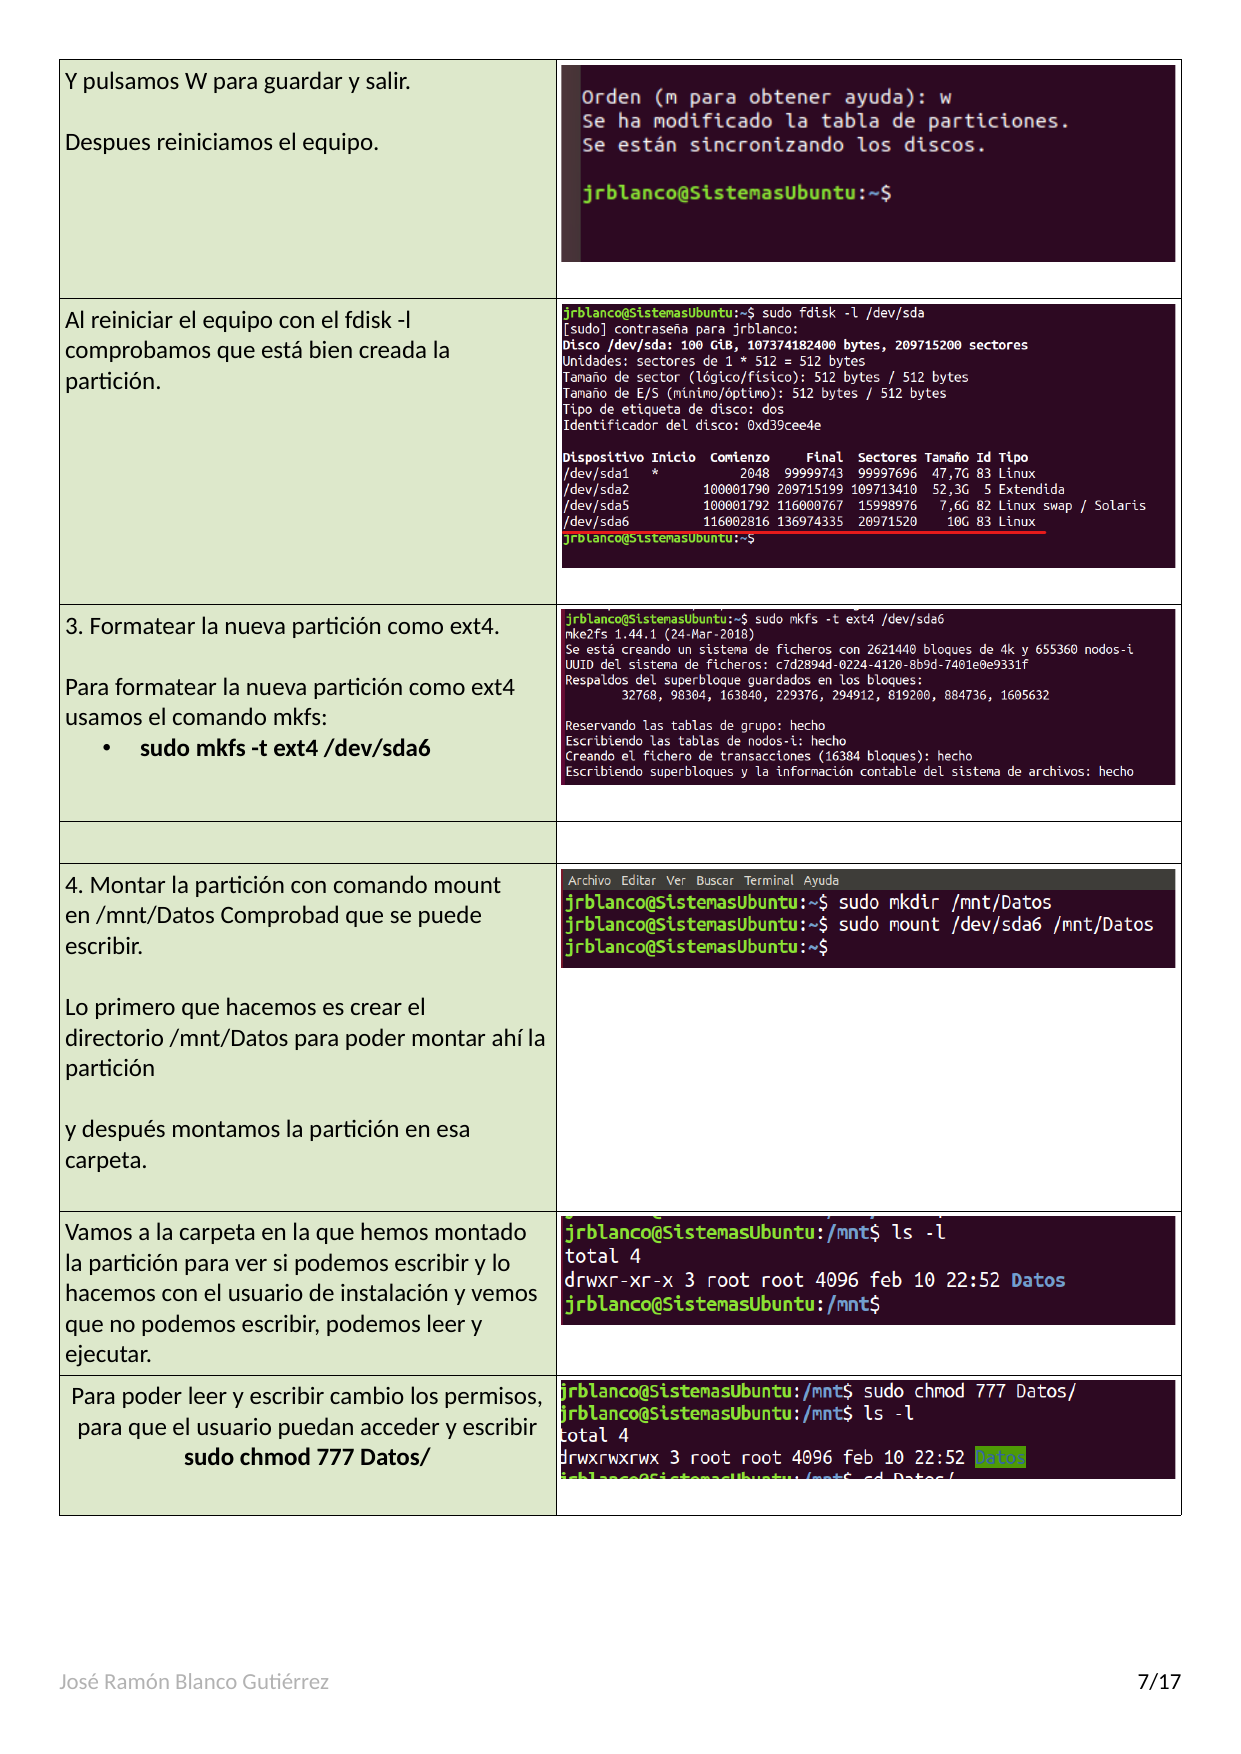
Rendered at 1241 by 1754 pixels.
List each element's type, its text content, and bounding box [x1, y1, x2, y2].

table_cell [60, 822, 556, 863]
table_cell [557, 605, 1181, 821]
table_cell Al reiniciar el equipo con el fdisk -l comprobamos que está bien creada la partición. [60, 299, 556, 604]
picture [561, 609, 1176, 785]
picture [561, 304, 1176, 568]
table_cell [557, 864, 1181, 1211]
table_cell Vamos a la carpeta en la que hemos montado la partición para ver si podemos escribir y lo hacemos con el usuario de instalación y vemos que no podemos escribir, podemos leer y ejecutar. [60, 1212, 556, 1375]
picture [561, 65, 1176, 262]
table_cell Para poder leer y escribir cambio los permisos, para que el usuario puedan acceder y escribir sudo chmod 777 Datos/ [60, 1376, 556, 1515]
table_cell [557, 299, 1181, 604]
picture [561, 1380, 1176, 1479]
table_cell Y pulsamos W para guardar y salir. Despues reiniciamos el equipo. [60, 60, 556, 298]
table_cell [557, 1212, 1181, 1375]
table_cell [557, 60, 1181, 298]
picture [561, 1216, 1176, 1325]
table_cell 4. Montar la partición con comando mount en /mnt/Datos Comprobad que se puede escribir. Lo primero que hacemos es crear el directorio /mnt/Datos para poder montar ahí la partición y después montamos la partición en esa carpeta. [60, 864, 556, 1211]
table_cell [557, 1376, 1181, 1515]
picture [561, 869, 1176, 968]
table_cell [557, 822, 1181, 863]
table_cell 3. Formatear la nueva partición como ext4. Para formatear la nueva partición como ext4 usamos el comando mkfs: sudo mkfs -t ext4 /dev/sda6 [60, 605, 556, 821]
